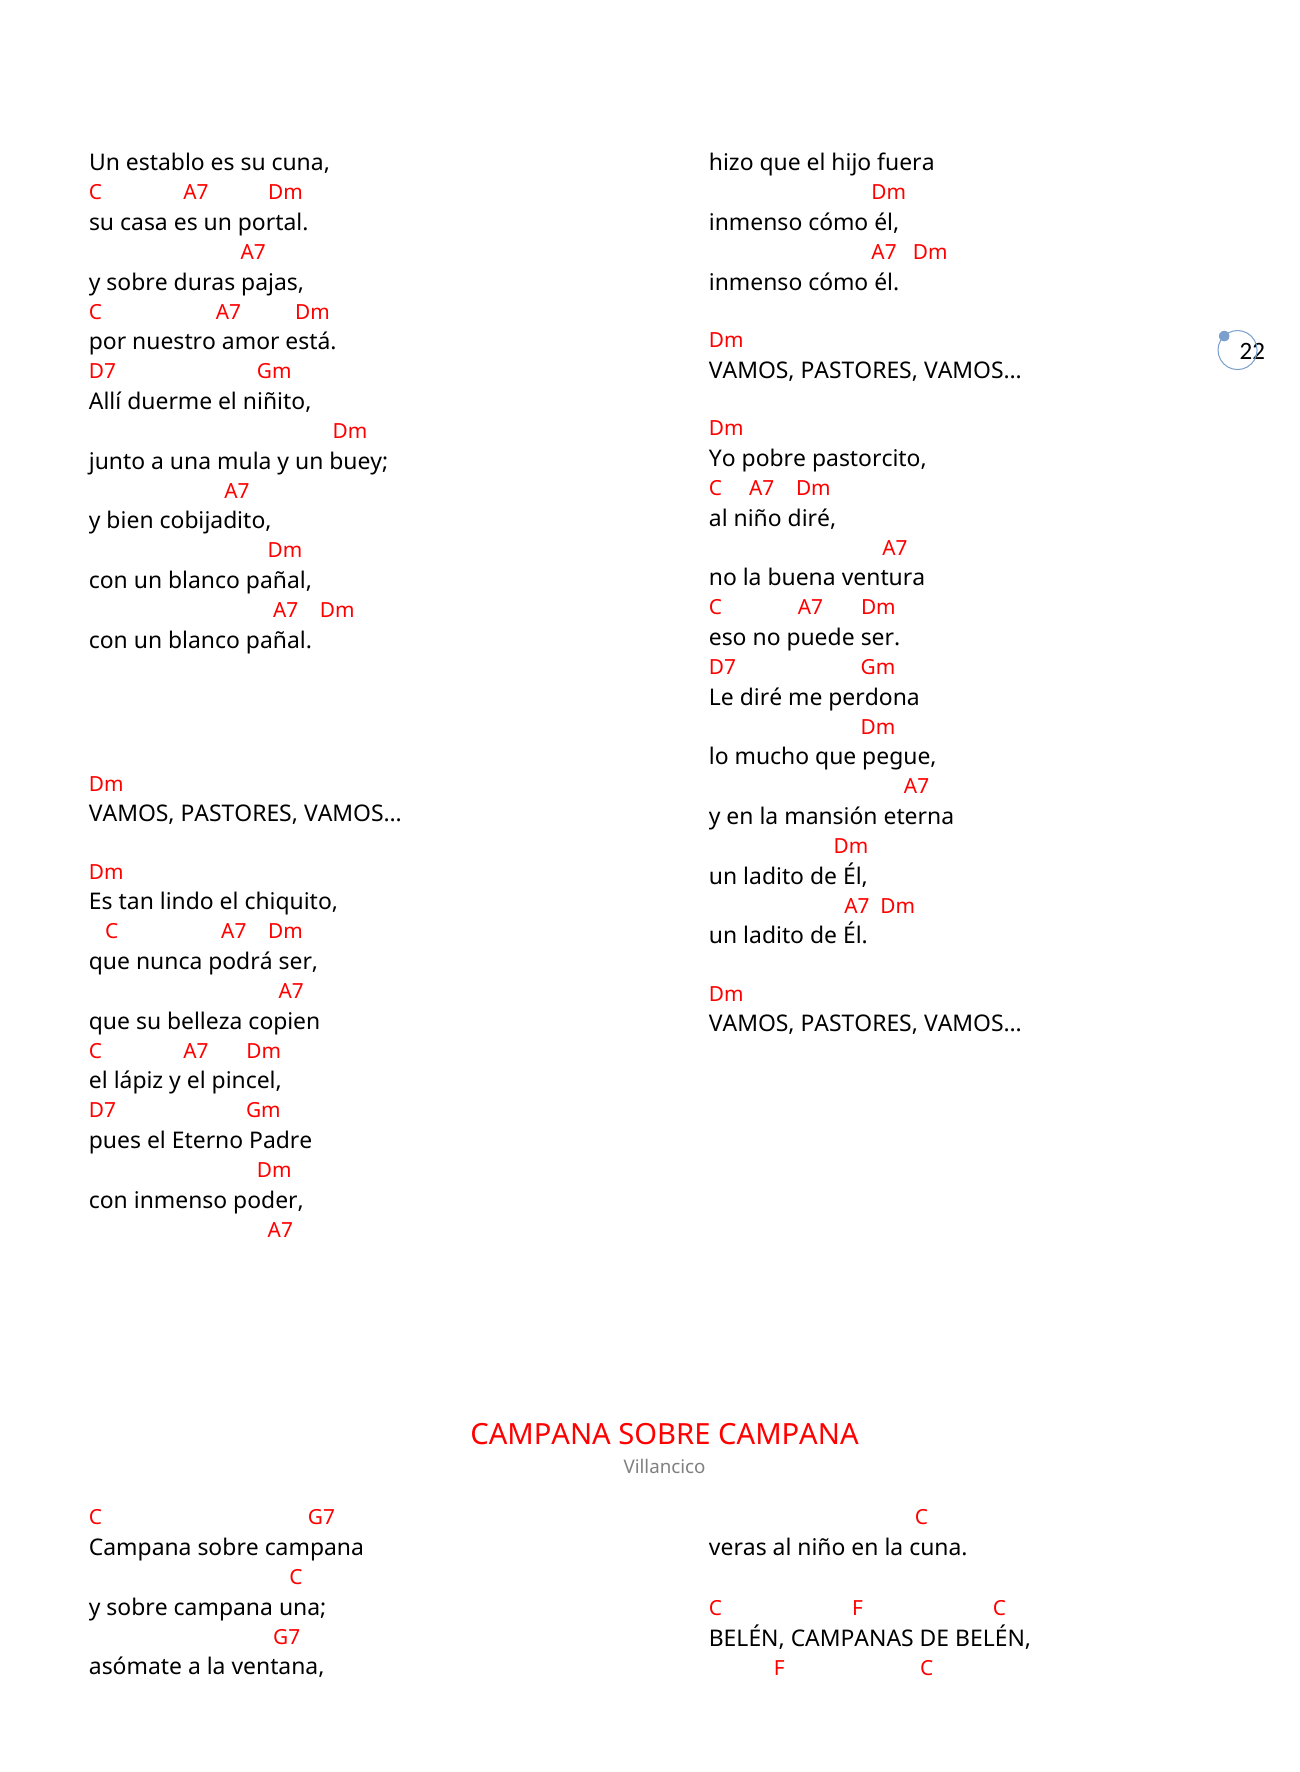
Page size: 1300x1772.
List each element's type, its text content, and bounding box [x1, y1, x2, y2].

text VAMOS, PASTORES, VAMOS… [89, 797, 620, 828]
text C A7 Dm [709, 592, 1240, 621]
text D7 Gm [709, 652, 1240, 681]
text C A7 Dm [89, 1036, 620, 1064]
text Dm [709, 177, 1240, 206]
text Allí duerme el niñito, [89, 385, 620, 416]
text Dm [709, 831, 1240, 859]
text C A7 Dm [89, 177, 620, 206]
text Dm [709, 979, 1240, 1007]
text Le diré me perdona [709, 681, 1240, 712]
text con inmenso poder, [89, 1184, 620, 1215]
text pues el Eterno Padre [89, 1124, 620, 1155]
text y bien cobijadito, [89, 504, 620, 536]
text con un blanco pañal, [89, 564, 620, 595]
text C F C [709, 1593, 1240, 1622]
text Dm [89, 769, 620, 797]
text por nuestro amor está. [89, 325, 620, 356]
text su casa es un portal. [59, 206, 620, 237]
text Dm [89, 857, 620, 885]
text inmenso cómo él. [709, 266, 1240, 297]
text A7 Dm [709, 891, 1240, 919]
text Es tan lindo el chiquito, [89, 885, 620, 916]
text VAMOS, PASTORES, VAMOS… [709, 354, 1240, 385]
text A7 [709, 533, 1240, 561]
text que nunca podrá ser, [89, 945, 620, 976]
text inmenso cómo él, [709, 206, 1240, 237]
text Dm [709, 325, 1240, 354]
text un ladito de Él, [709, 859, 1240, 891]
text Yo pobre pastorcito, [709, 442, 1240, 473]
text hizo que el hijo fuera [709, 146, 1240, 177]
text Dm [89, 1155, 620, 1184]
text Campana sobre campana [89, 1531, 620, 1562]
text C A7 Dm [89, 297, 620, 325]
text CAMPANA SOBRE CAMPANA [104, 1413, 1224, 1453]
text al niño diré, [709, 501, 1240, 533]
text C G7 [89, 1502, 620, 1531]
text D7 Gm [89, 1096, 620, 1124]
text lo mucho que pegue, [709, 740, 1240, 771]
text C [89, 1562, 620, 1591]
text un ladito de Él. [709, 919, 1240, 951]
text A7 [89, 237, 620, 266]
text el lápiz y el pincel, [89, 1064, 620, 1096]
text Dm [709, 712, 1240, 740]
text C A7 Dm [709, 473, 1240, 501]
text Dm [709, 413, 1240, 442]
text C A7 Dm [89, 916, 620, 945]
text C [709, 1502, 1240, 1531]
text veras al niño en la cuna. [709, 1531, 1240, 1562]
text G7 [89, 1622, 620, 1650]
text Dm [89, 536, 620, 564]
text Dm [89, 416, 620, 444]
text no la buena ventura [709, 561, 1240, 592]
text A7 [89, 1215, 620, 1243]
text A7 Dm [709, 237, 1240, 266]
text A7 [709, 771, 1240, 800]
text asómate a la ventana, [89, 1650, 620, 1681]
text Villancico [104, 1453, 1224, 1479]
text D7 Gm [89, 356, 620, 385]
text y sobre campana una; [89, 1591, 620, 1622]
text Un establo es su cuna, [59, 146, 620, 177]
text A7 Dm [89, 595, 620, 624]
text F C [709, 1653, 1240, 1681]
text y sobre duras pajas, [89, 266, 620, 297]
text con un blanco pañal. [89, 624, 620, 655]
text A7 [89, 976, 620, 1004]
text junto a una mula y un buey; [89, 444, 620, 476]
text VAMOS, PASTORES, VAMOS… [709, 1007, 1240, 1039]
text que su belleza copien [89, 1004, 620, 1036]
text eso no puede ser. [709, 621, 1240, 652]
text BELÉN, CAMPANAS DE BELÉN, [709, 1622, 1240, 1653]
text y en la mansión eterna [709, 800, 1240, 831]
text A7 [89, 476, 620, 504]
